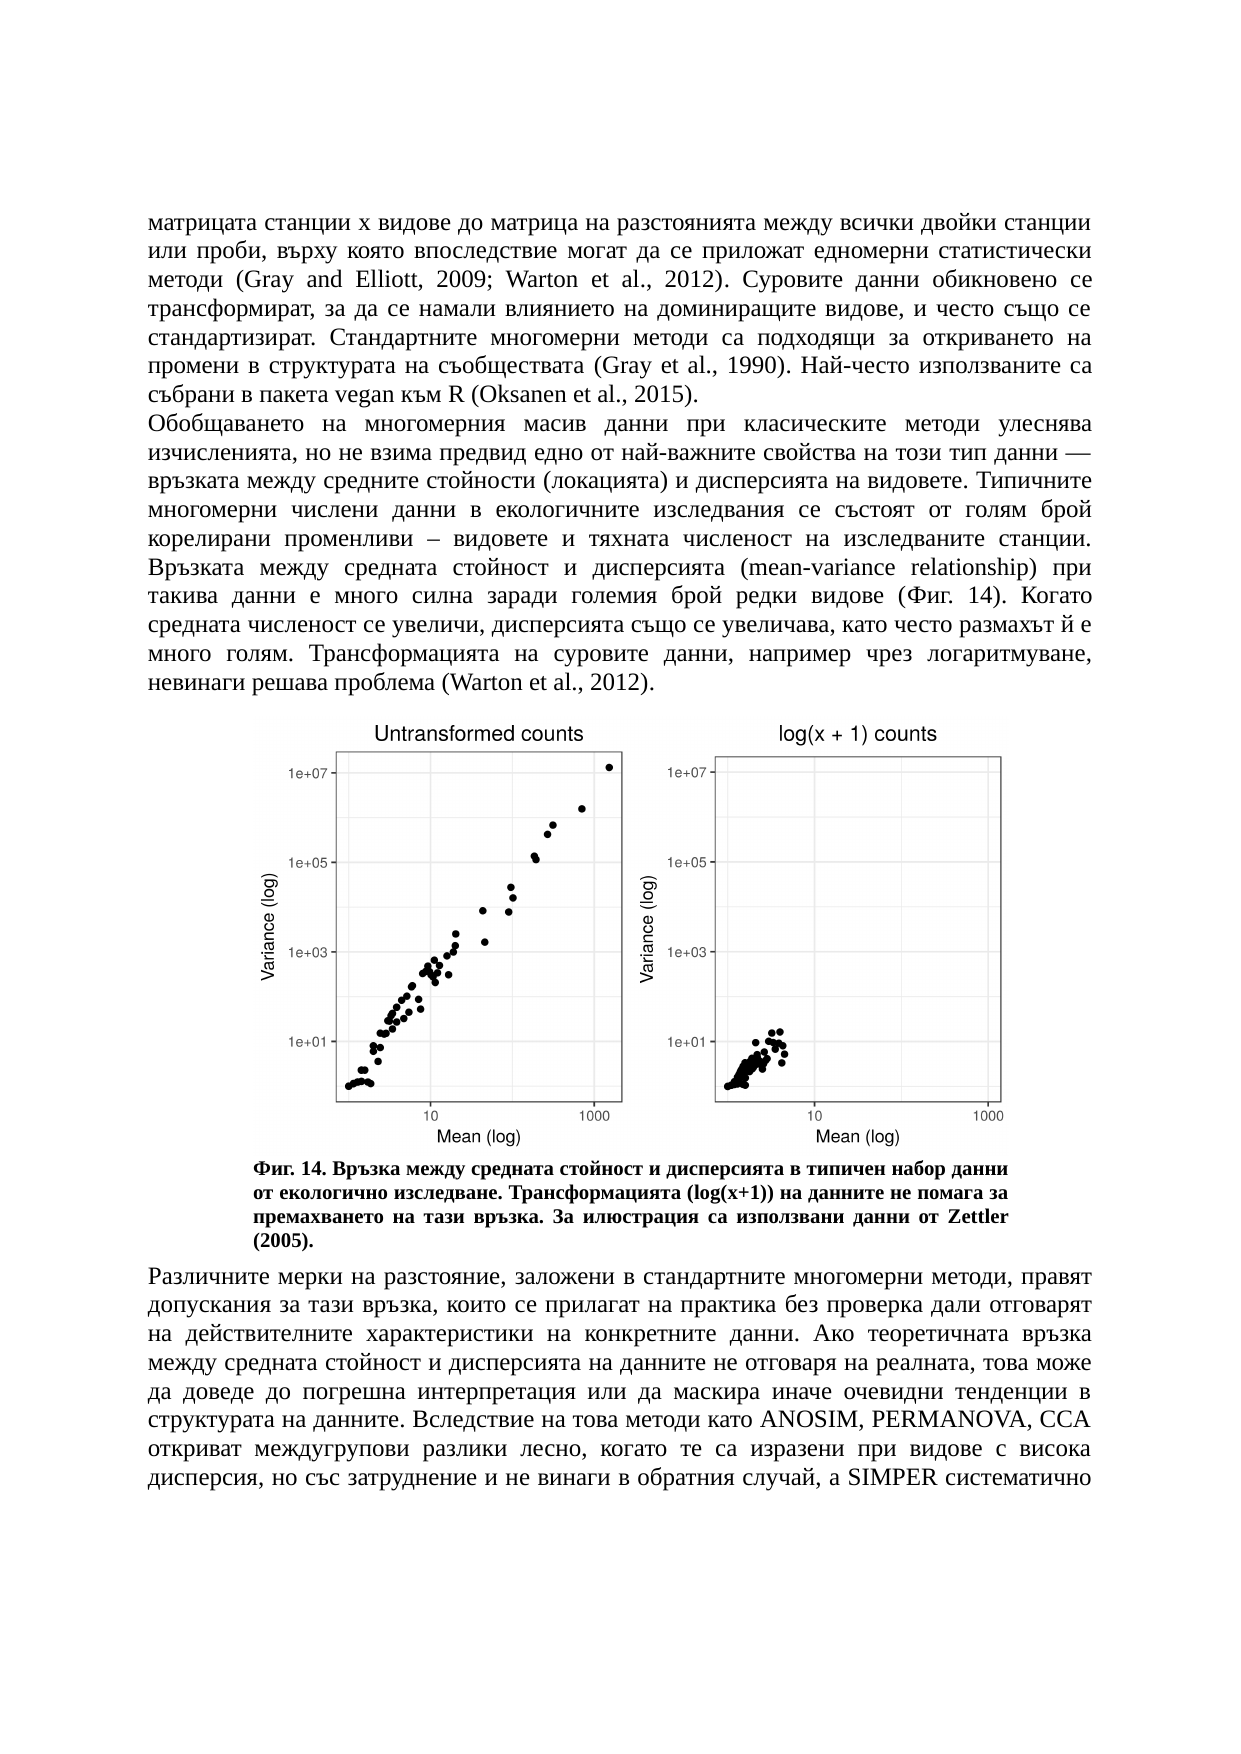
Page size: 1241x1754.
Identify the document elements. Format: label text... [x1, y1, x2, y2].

text Фиг. 14. Връзка между средната стойност и дисперсията в типичен набор данни от екологично изследване. Трансформацията (log(x+1)) на данните не помага за премахването на тази връзка. За илюстрация са използвани данни от Zettler (2005). [253, 1156, 1009, 1252]
text Различните мерки на разстояние, заложени в стандартните многомерни методи, правят допускания за тази връзка, които се прилагат на практика без проверка дали отговарят на действителните характеристики на конкретните данни. Ако теоретичната връзка между средната стойност и дисперсията на данните не отговаря на реалната, това може да доведе до погрешна интерпретация или да маскира иначе очевидни тенденции в структурата на данните. Вследствие на това методи като ANOSIM, PERMANOVA, CCA откриват междугрупови разлики лесно, когато те са изразени при видове с висока дисперсия, но със затруднение и не винаги в обратния случай, а SIMPER систематично [148, 1261, 1093, 1491]
text Обобщаването на многомерния масив данни при класическите методи улеснява изчисленията, но не взима предвид едно от най-важните свойства на този тип данни — връзката между средните стойности (локацията) и дисперсията на видовете. Типичните многомерни числени данни в екологичните изследвания се състоят от голям брой корелирани променливи – видовете и тяхната численост на изследваните станции. Връзката между средната стойност и дисперсията (mean-variance relationship) при такива данни е много силна заради големия брой редки видове (Фиг. 14). Когато средната численост се увеличи, дисперсията също се увеличава, като често размахът й е много голям. Трансформацията на суровите данни, например чрез логаритмуване, невинаги решава проблема (Warton et al., 2012). [148, 408, 1093, 695]
picture [252, 716, 1010, 1156]
text матрицата станции х видове до матрица на разстоянията между всички двойки станции или проби, върху която впоследствие могат да се приложат едномерни статистически методи (Gray and Elliott, 2009; Warton et al., 2012). Суровите данни обикновено се трансформират, за да се намали влиянието на доминиращите видове, и често също се стандартизират. Стандартните многомерни методи са подходящи за откриването на промени в структурата на съобществата (Gray et al., 1990). Най-често използваните са събрани в пакета vegan към R (Oksanen et al., 2015). [148, 207, 1093, 408]
